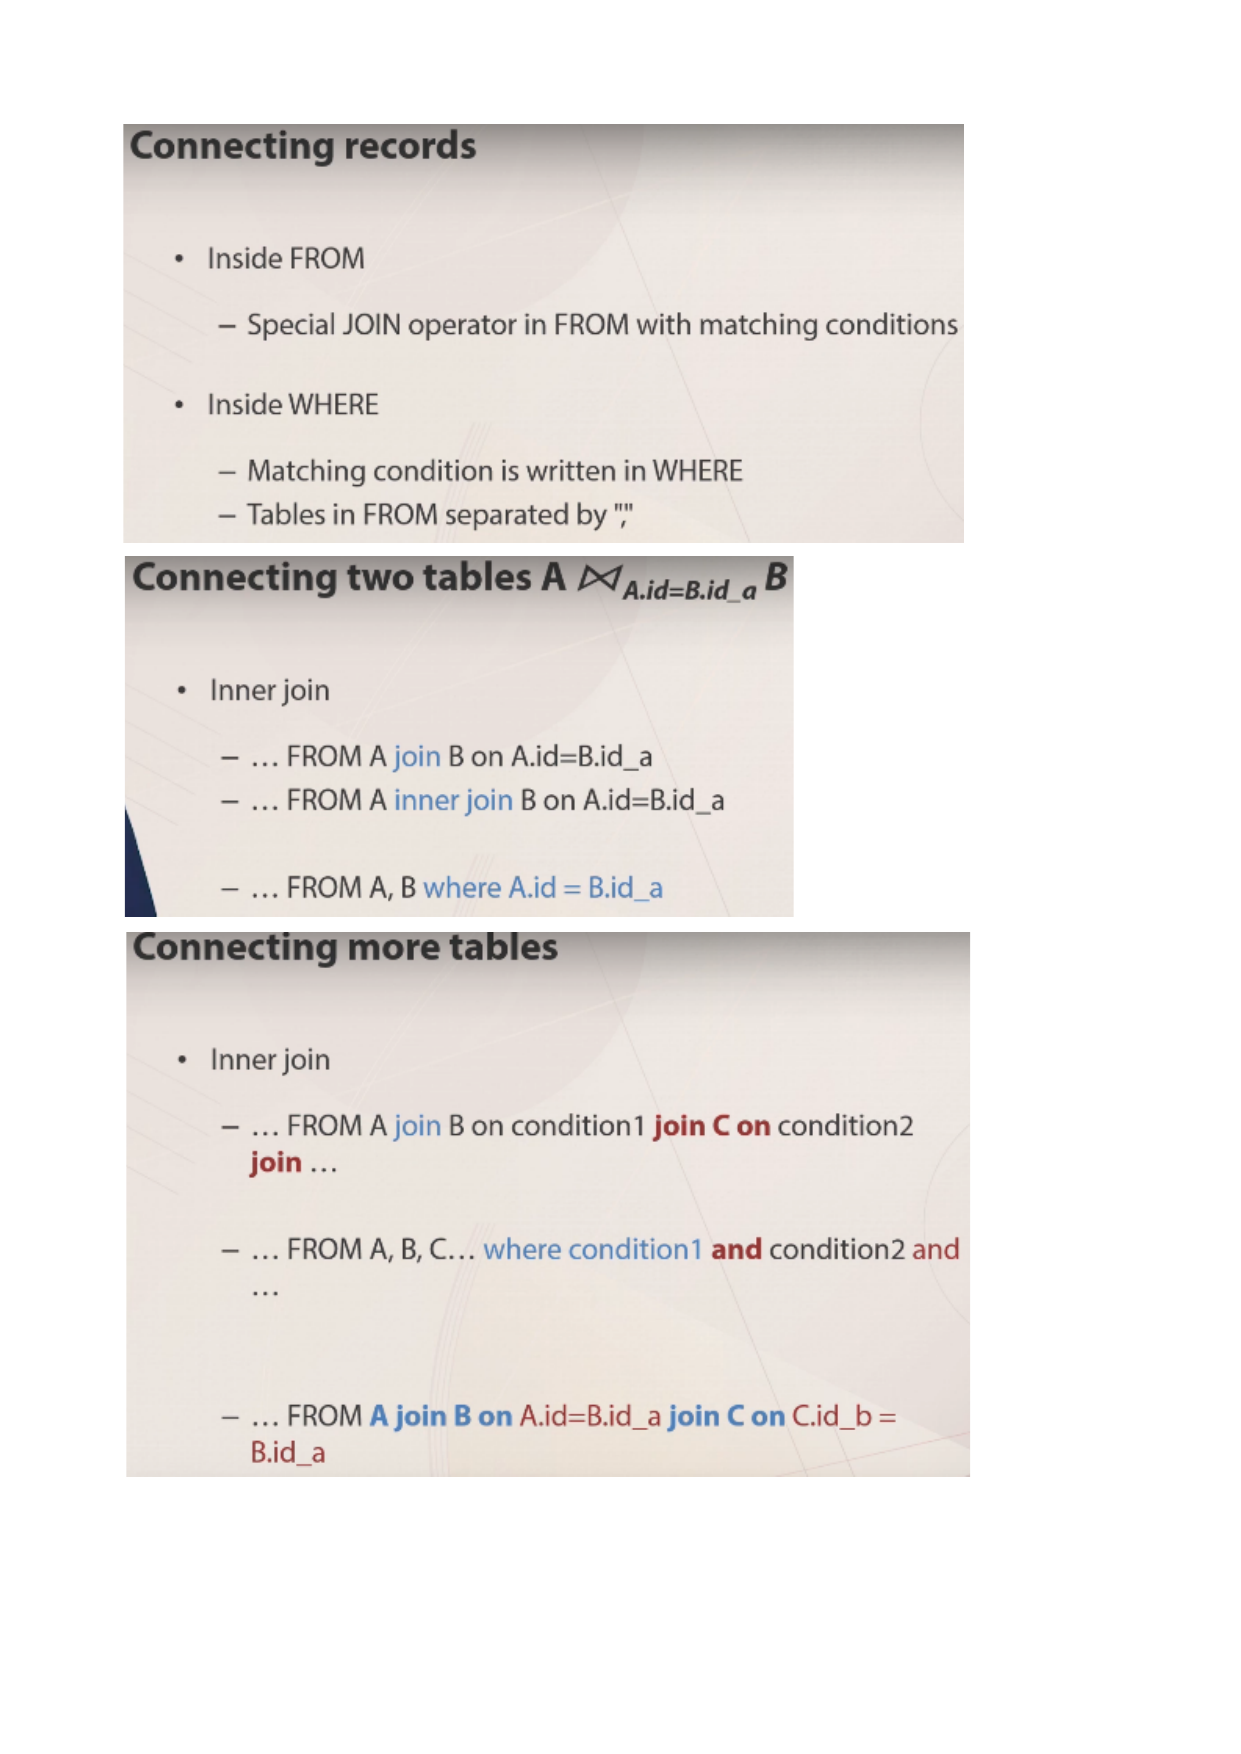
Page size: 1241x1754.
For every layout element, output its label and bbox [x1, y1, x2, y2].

picture [123, 124, 964, 543]
picture [126, 932, 970, 1477]
picture [124, 556, 794, 917]
